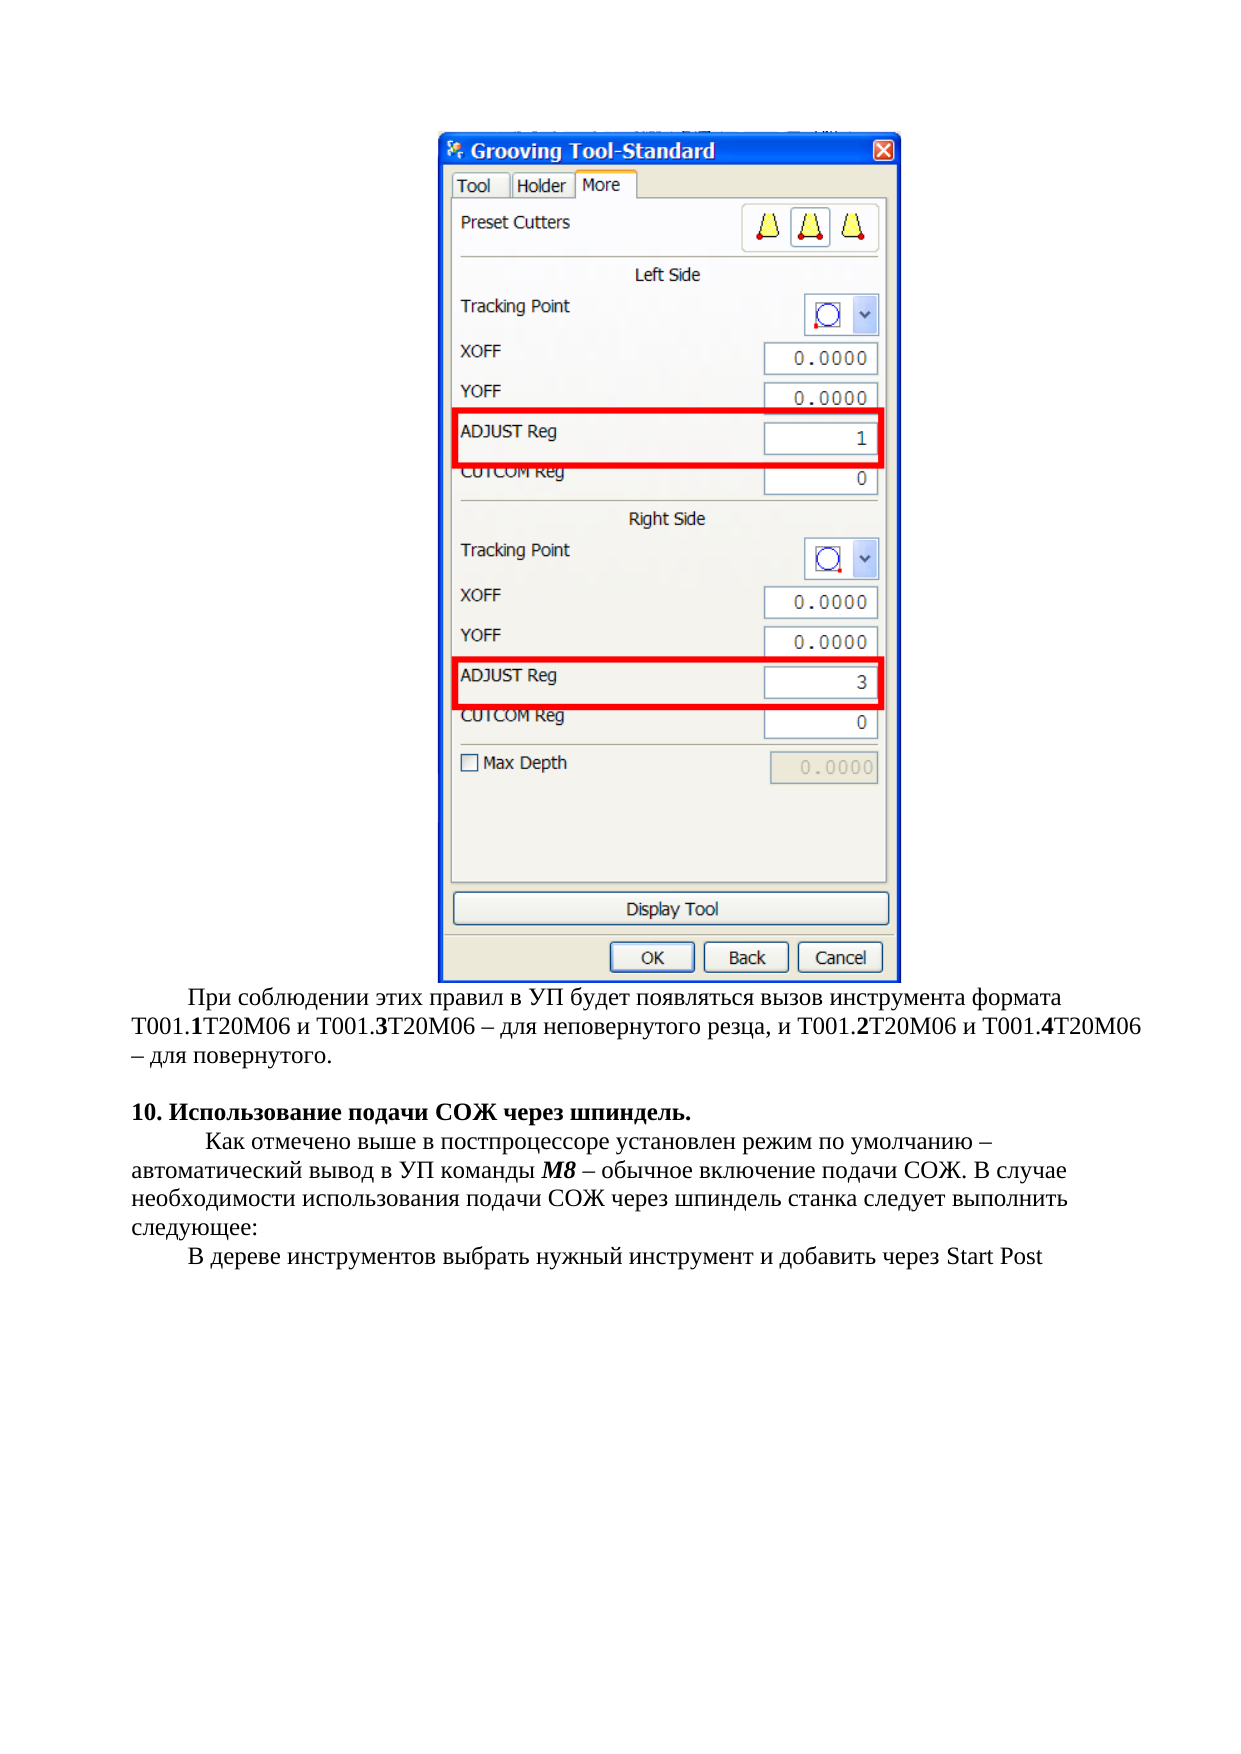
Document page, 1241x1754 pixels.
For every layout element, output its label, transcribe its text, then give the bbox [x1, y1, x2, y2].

text 10. Использование подачи СОЖ через шпиндель. [131, 1097, 1152, 1126]
picture [437, 131, 902, 983]
text При соблюдении этих правил в УП будет появляться вызов инструмента формата T001.1T20M06 и T001.3T20M06 – для неповернутого резца, и T001.2T20M06 и T001.4T20M06 – для повернутого. [131, 982, 1152, 1068]
text В дереве инструментов выбрать нужный инструмент и добавить через Start Post [131, 1241, 1152, 1270]
text Как отмечено выше в постпроцессоре установлен режим по умолчанию – автоматический вывод в УП команды М8 – обычное включение подачи СОЖ. В случае необходимости использования подачи СОЖ через шпиндель станка следует выполнить следующее: [131, 1126, 1152, 1241]
